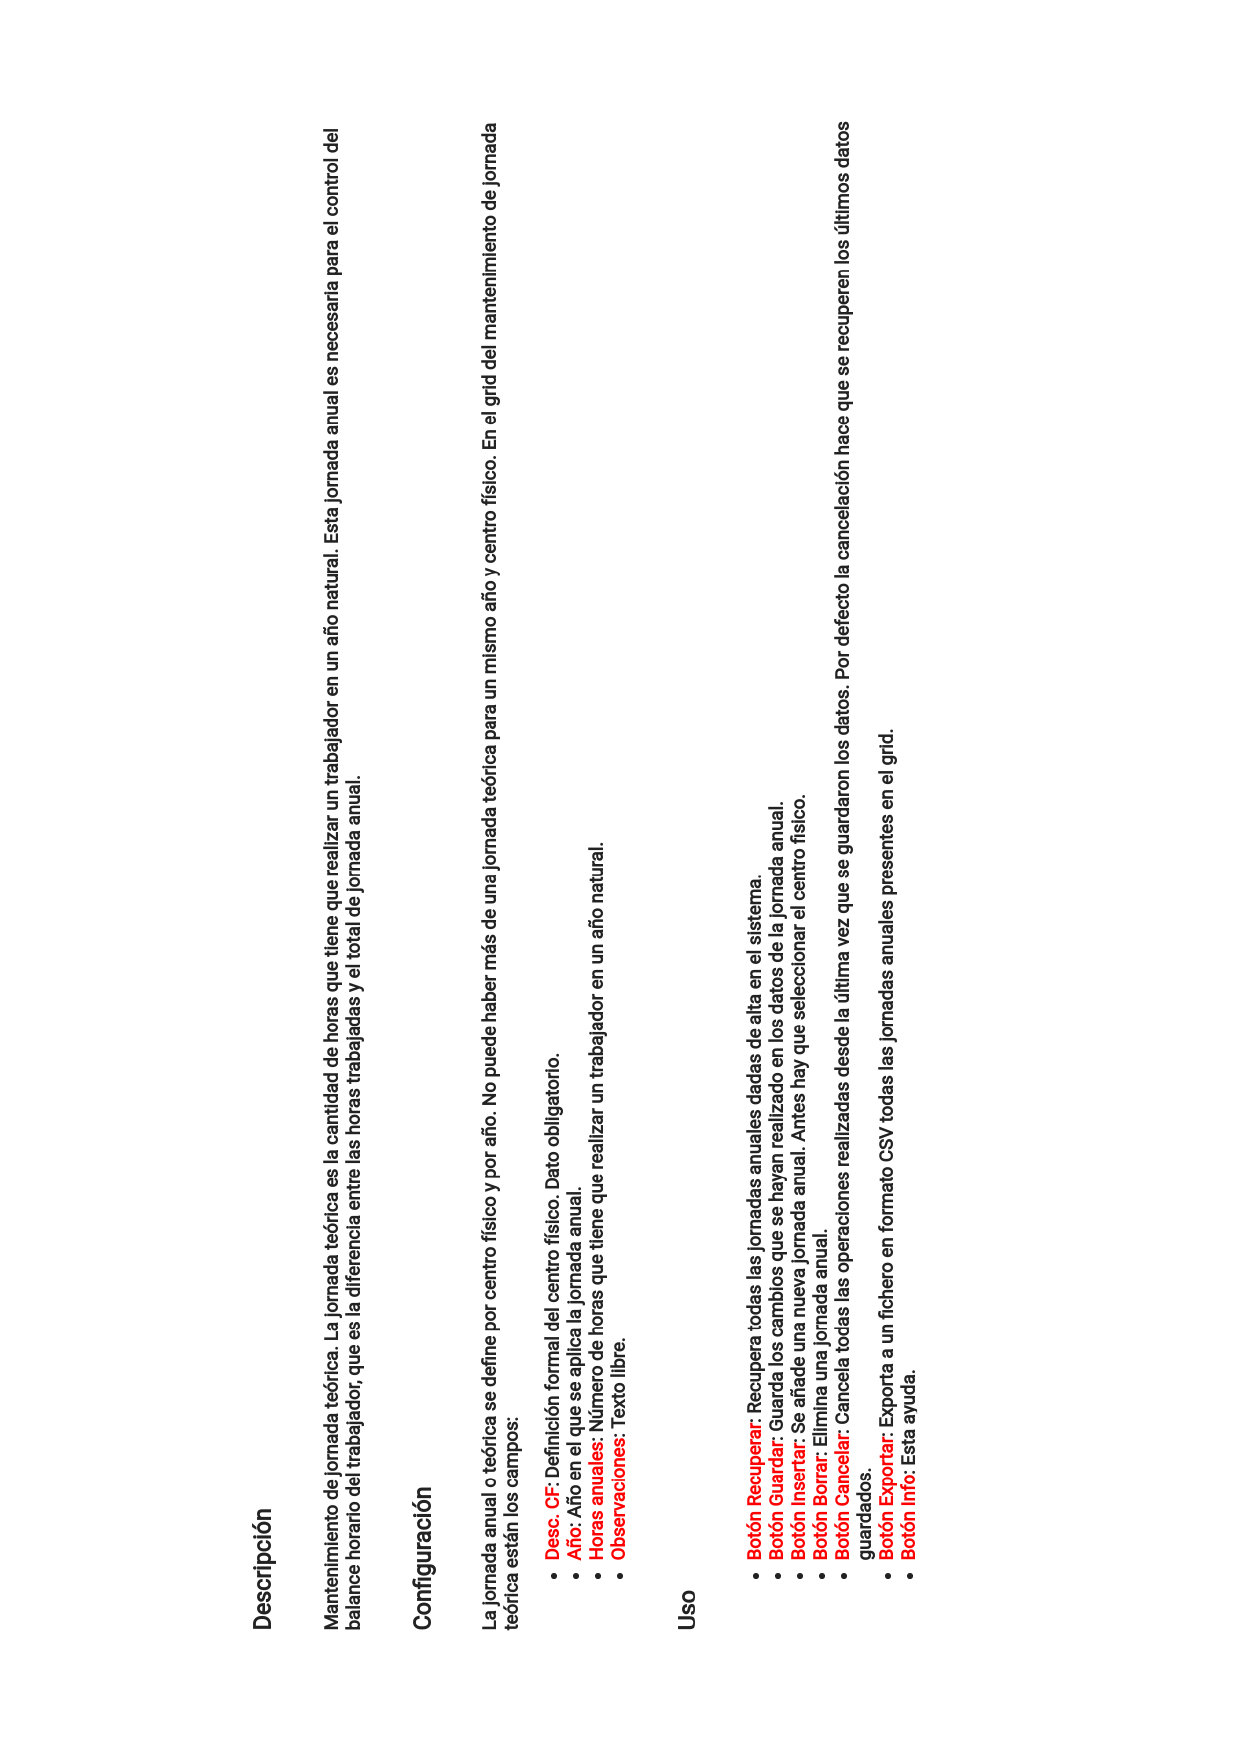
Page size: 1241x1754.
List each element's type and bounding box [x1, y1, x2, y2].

picture [248, 121, 918, 1631]
